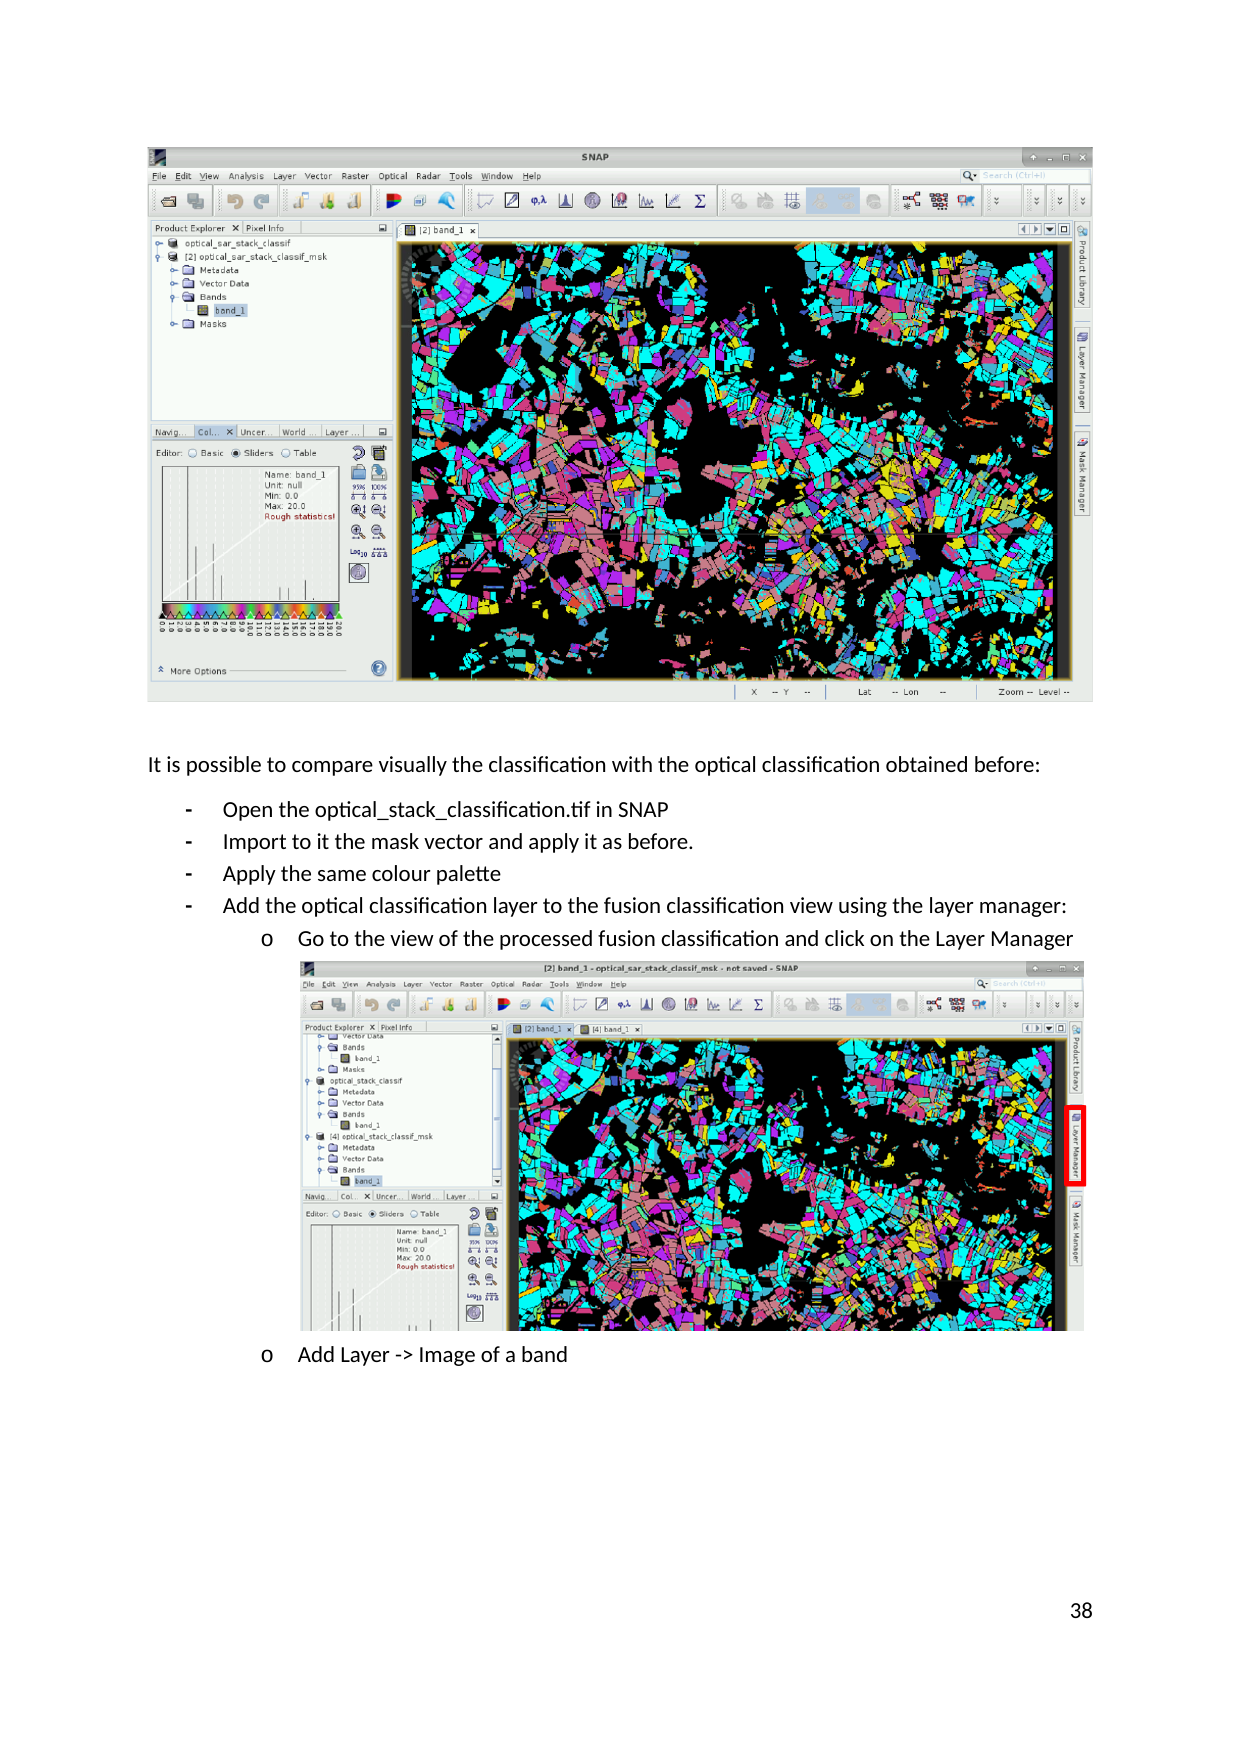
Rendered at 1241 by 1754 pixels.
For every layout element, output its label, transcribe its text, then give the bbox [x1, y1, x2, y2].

list Open the optical_stack_classification.tif in SNAP [185, 795, 1093, 823]
text It is possible to compare visually the classification with the optical classification obtained before: [148, 750, 1093, 778]
list Add Layer -> Image of a band [260, 1340, 1093, 1369]
list Import to it the mask vector and apply it as before. [185, 827, 1093, 855]
picture [297, 957, 1087, 1335]
list Add the optical classification layer to the fusion classification view using the layer manager: [185, 892, 1093, 920]
picture [147, 147, 1093, 702]
list Go to the view of the processed fusion classification and click on the Layer Manager [260, 924, 1093, 953]
list Apply the same colour palette [185, 859, 1093, 887]
